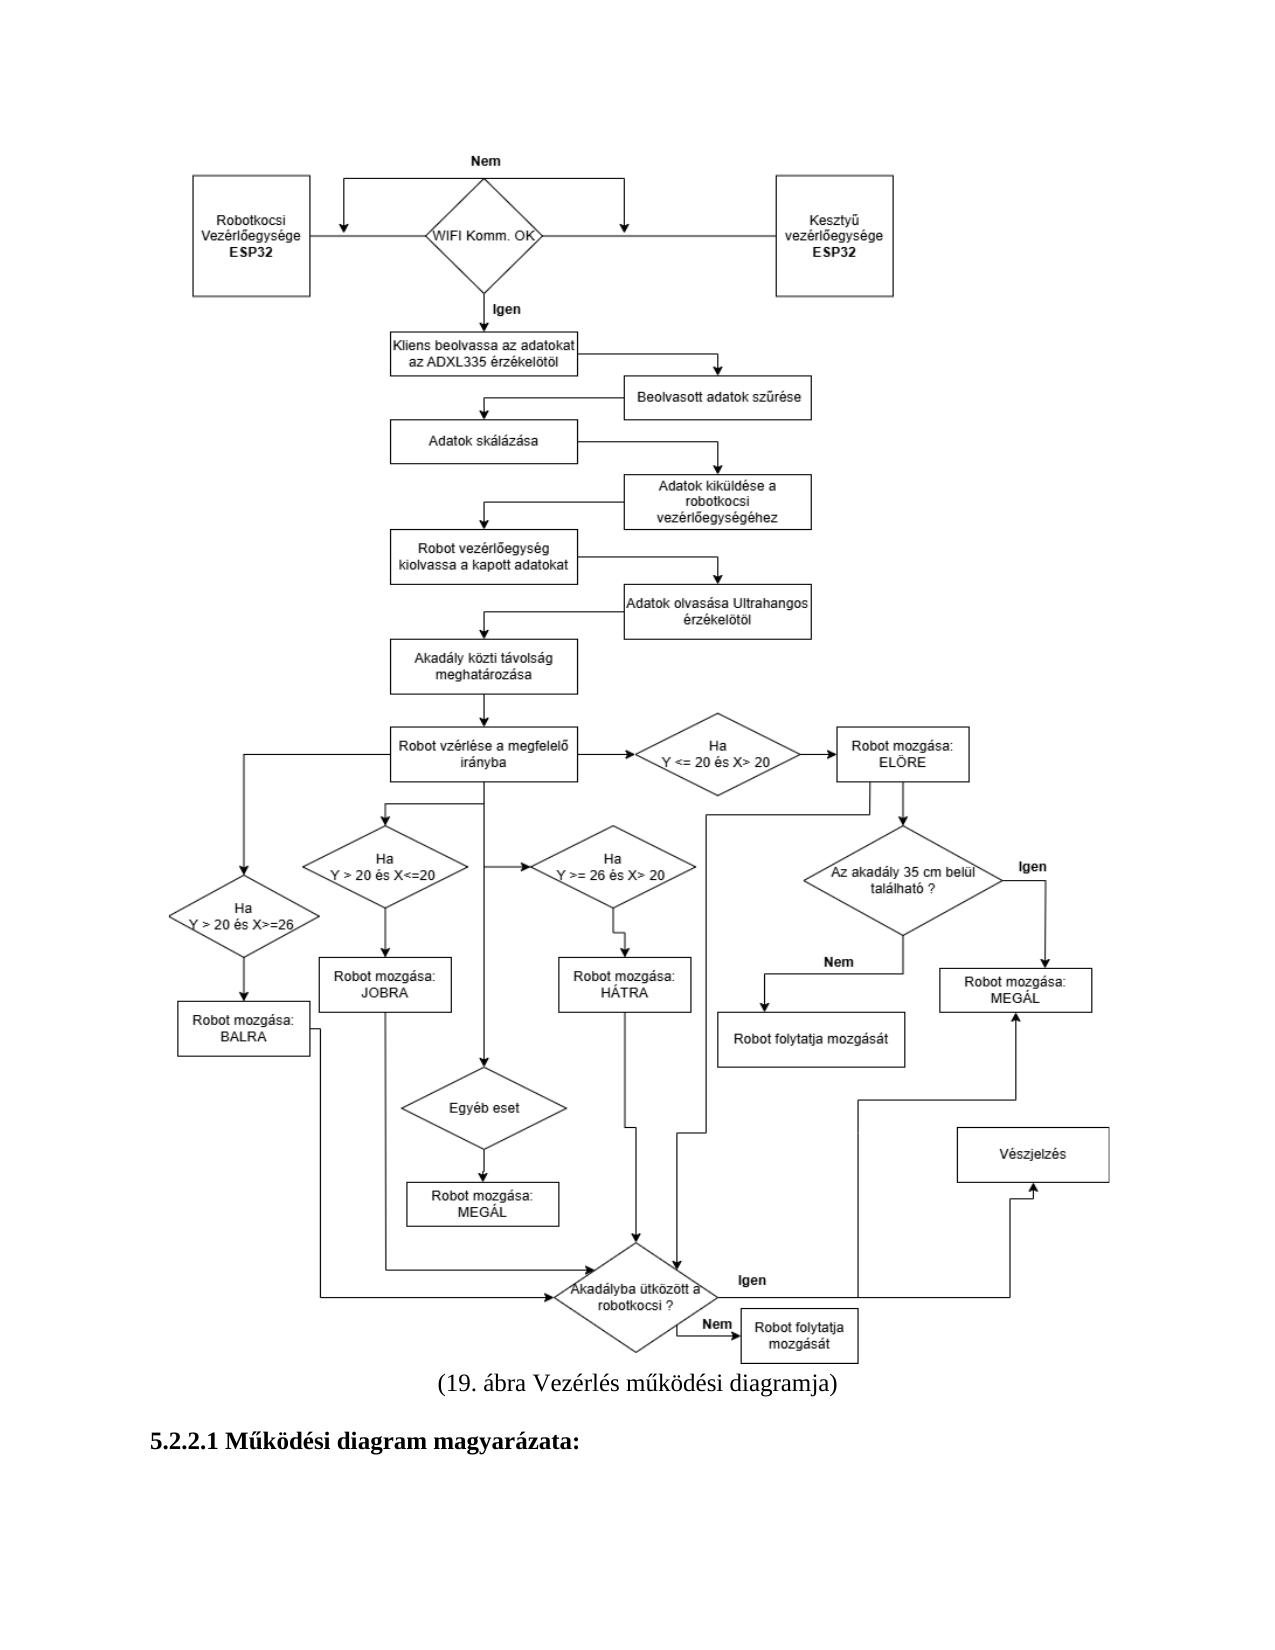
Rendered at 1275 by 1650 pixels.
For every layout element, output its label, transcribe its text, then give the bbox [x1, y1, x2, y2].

text 5.2.2.1 Működési diagram magyarázata: [150, 1426, 1125, 1455]
picture [168, 145, 1110, 1364]
text (19. ábra Vezérlés működési diagramja) [150, 150, 1125, 1397]
